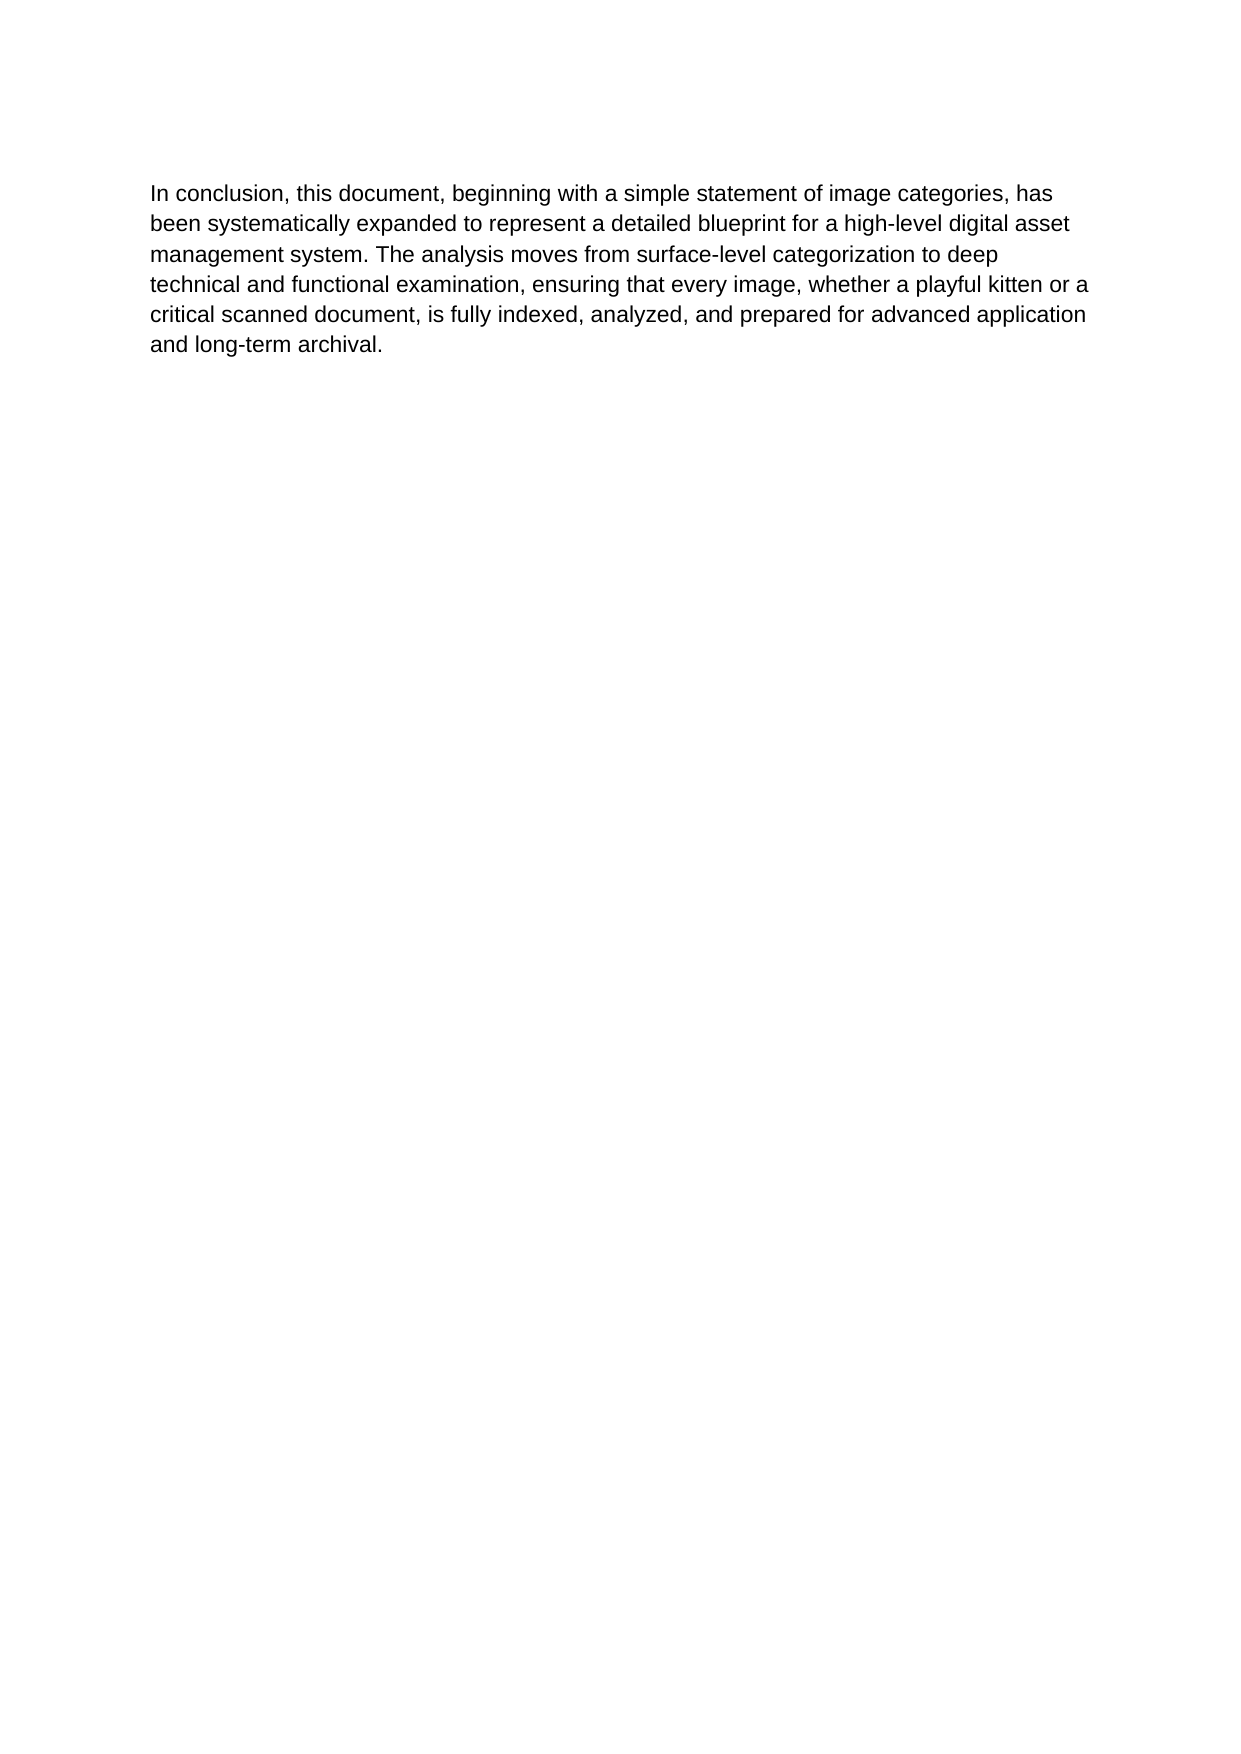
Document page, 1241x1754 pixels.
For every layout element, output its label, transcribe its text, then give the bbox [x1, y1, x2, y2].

text In conclusion, this document, beginning with a simple statement of image categories, has been systematically expanded to represent a detailed blueprint for a high-level digital asset management system. The analysis moves from surface-level categorization to deep technical and functional examination, ensuring that every image, whether a playful kitten or a critical scanned document, is fully indexed, analyzed, and prepared for advanced application and long-term archival. [150, 180, 1090, 358]
